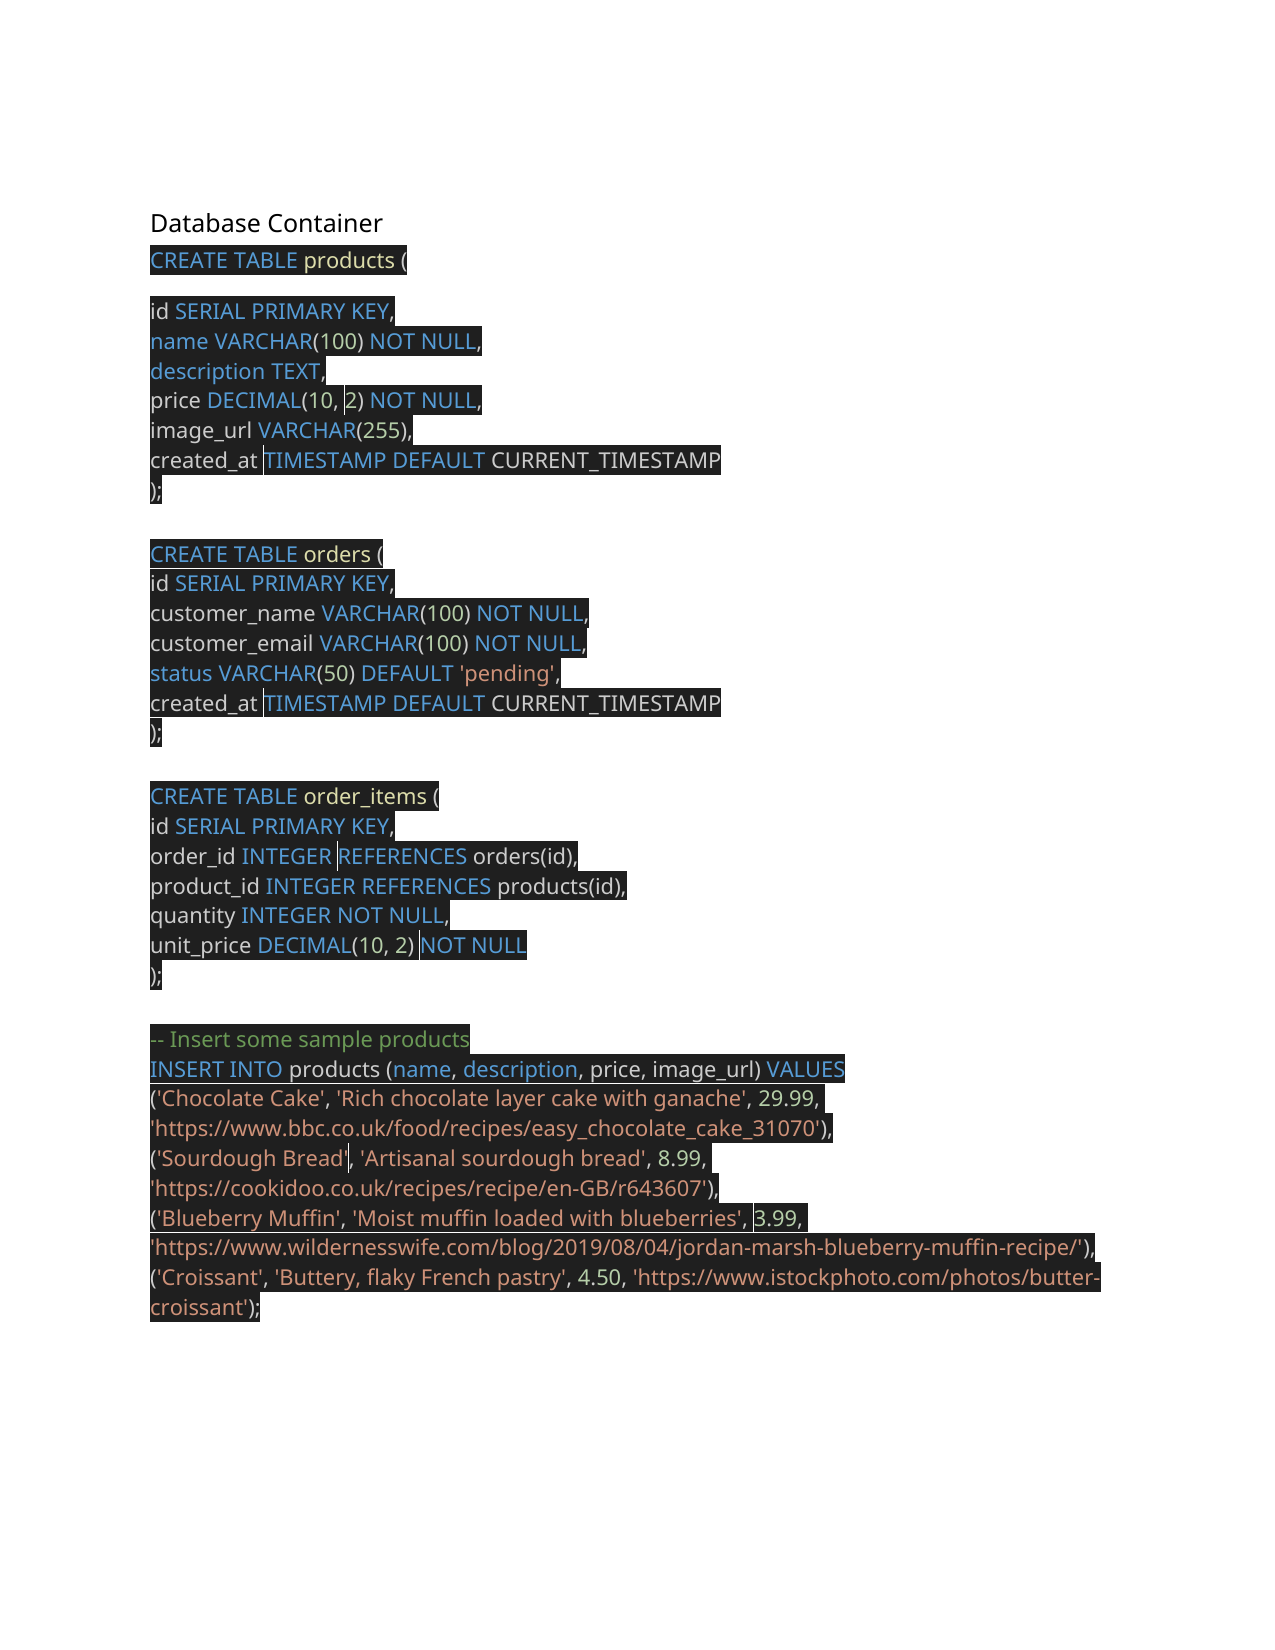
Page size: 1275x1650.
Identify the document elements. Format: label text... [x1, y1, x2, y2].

text customer_name VARCHAR(100) NOT NULL, [150, 598, 1125, 628]
text ); [150, 960, 1125, 990]
text customer_email VARCHAR(100) NOT NULL, [150, 628, 1125, 658]
text description TEXT, [150, 356, 1125, 385]
text ); [150, 717, 1125, 747]
text Database Container CREATE TABLE products ( [150, 206, 1125, 275]
text CREATE TABLE orders ( [150, 539, 1125, 568]
text name VARCHAR(100) NOT NULL, [150, 326, 1125, 356]
text unit_price DECIMAL(10, 2) NOT NULL [150, 930, 1125, 960]
text ); [150, 475, 1125, 504]
text status VARCHAR(50) DEFAULT 'pending', [150, 658, 1125, 688]
text image_url VARCHAR(255), [150, 415, 1125, 445]
text INSERT INTO products (name, description, price, image_url) VALUES [150, 1054, 1125, 1083]
text id SERIAL PRIMARY KEY, [150, 568, 1125, 598]
text ('Chocolate Cake', 'Rich chocolate layer cake with ganache', 29.99, 'https://www.bbc.co.uk/food/recipes/easy_chocolate_cake_31070'), [150, 1083, 1125, 1143]
text -- Insert some sample products [150, 1024, 1125, 1054]
text ('Blueberry Muffin', 'Moist muffin loaded with blueberries', 3.99, 'https://www.wildernesswife.com/blog/2019/08/04/jordan-marsh-blueberry-muffin-recipe/'), [150, 1203, 1125, 1262]
text CREATE TABLE order_items ( [150, 781, 1125, 811]
text product_id INTEGER REFERENCES products(id), [150, 871, 1125, 900]
text ('Sourdough Bread', 'Artisanal sourdough bread', 8.99, 'https://cookidoo.co.uk/recipes/recipe/en-GB/r643607'), [150, 1143, 1125, 1203]
text order_id INTEGER REFERENCES orders(id), [150, 841, 1125, 871]
text quantity INTEGER NOT NULL, [150, 900, 1125, 930]
text created_at TIMESTAMP DEFAULT CURRENT_TIMESTAMP [150, 445, 1125, 475]
text price DECIMAL(10, 2) NOT NULL, [150, 385, 1125, 415]
text created_at TIMESTAMP DEFAULT CURRENT_TIMESTAMP [150, 688, 1125, 717]
text id SERIAL PRIMARY KEY, [150, 811, 1125, 841]
text id SERIAL PRIMARY KEY, [150, 296, 1125, 326]
text ('Croissant', 'Buttery, flaky French pastry', 4.50, 'https://www.istockphoto.com/photos/butter-croissant'); [150, 1262, 1125, 1322]
